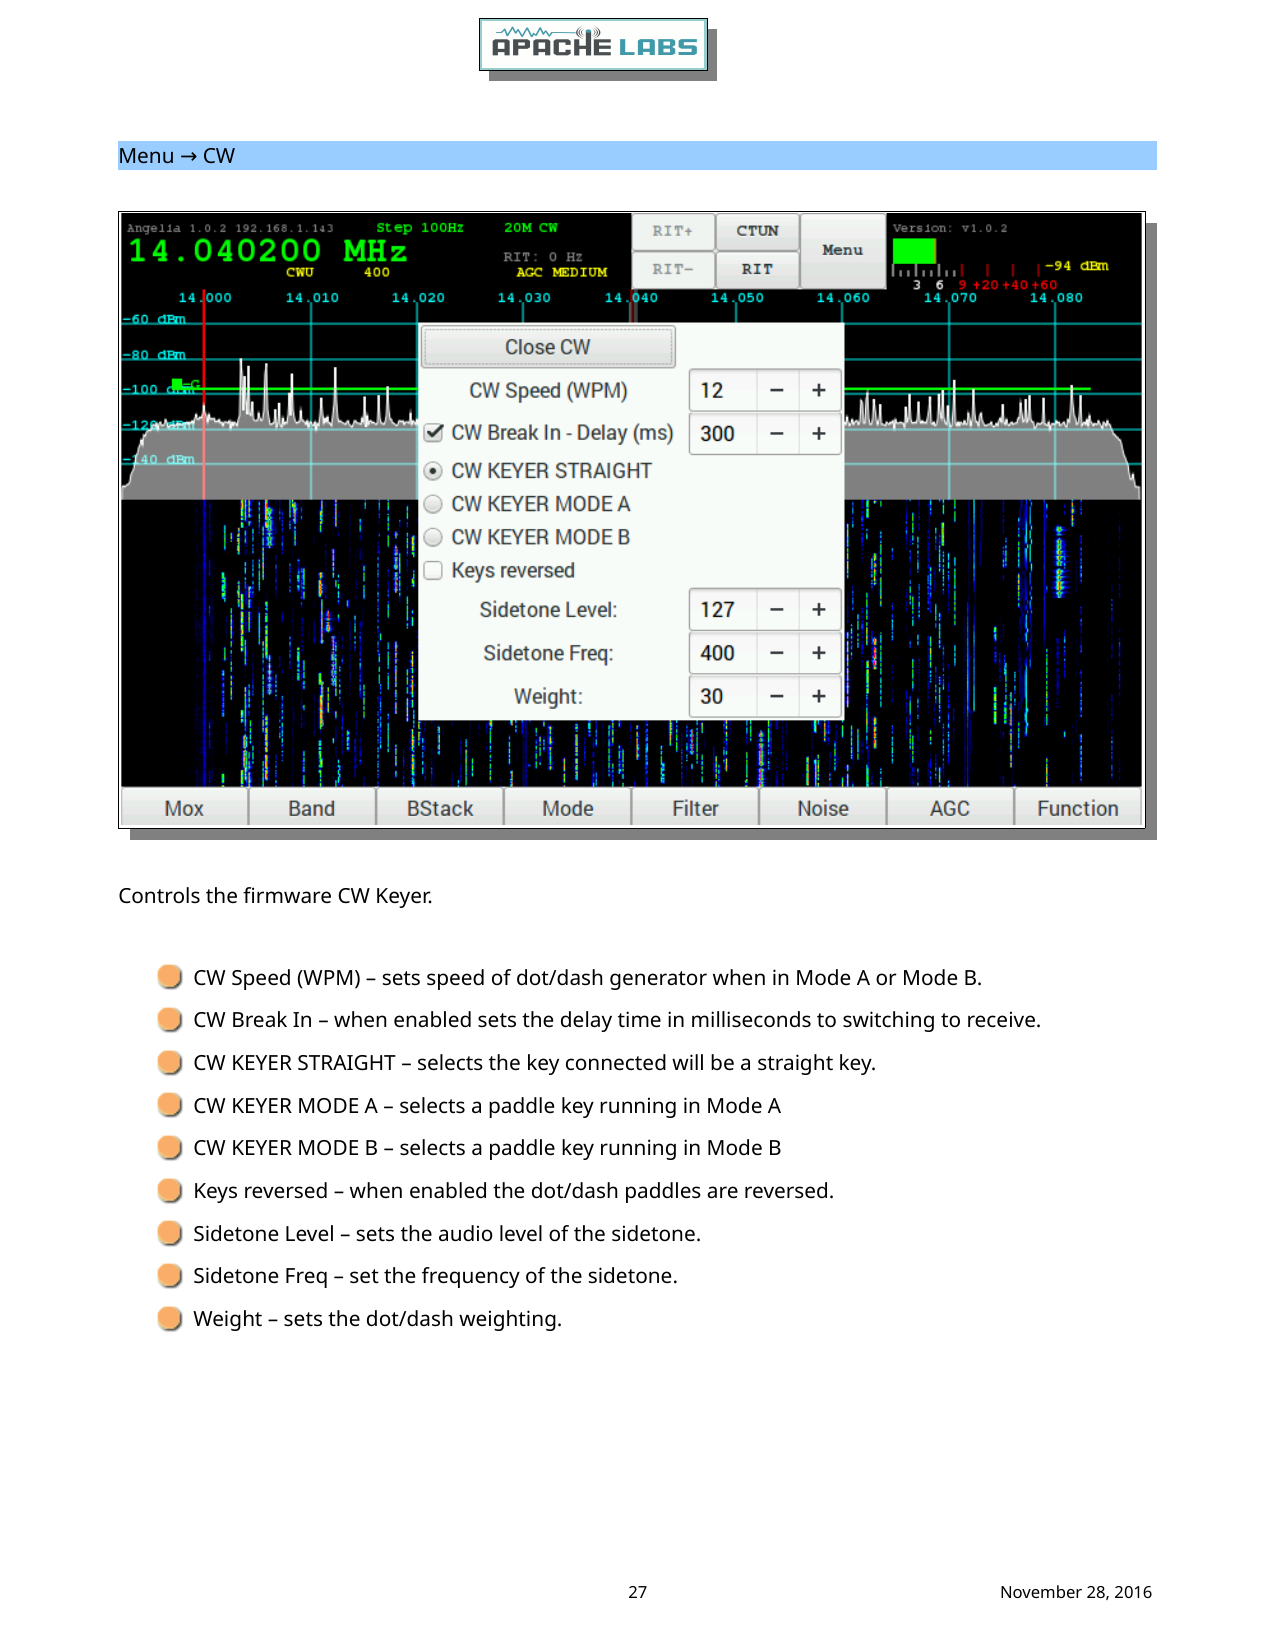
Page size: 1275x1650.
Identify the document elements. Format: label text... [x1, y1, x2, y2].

picture [156, 1006, 185, 1035]
picture [156, 963, 185, 992]
picture [156, 1049, 185, 1078]
list CW Break In – when enabled sets the delay time in milliseconds to switching to receive. [156, 1005, 1157, 1036]
list CW KEYER STRAIGHT – selects the key connected will be a straight key. [156, 1048, 1157, 1078]
list CW KEYER MODE A – selects a paddle key running in Mode A [156, 1091, 1157, 1121]
subtitle Menu → CW [118, 141, 1157, 170]
list Weight – sets the dot/dash weighting. [156, 1304, 1157, 1334]
picture [156, 1305, 185, 1334]
picture [156, 1177, 185, 1206]
picture [156, 1134, 185, 1163]
picture [121, 213, 1142, 825]
picture [482, 21, 704, 68]
list Sidetone Level – sets the audio level of the sidetone. [185, 1219, 1157, 1249]
picture [156, 1262, 185, 1291]
list CW KEYER MODE B – selects a paddle key running in Mode B [156, 1133, 1157, 1164]
list Sidetone Freq – set the frequency of the sidetone. [156, 1262, 1157, 1292]
picture [156, 1091, 185, 1120]
picture [156, 1219, 185, 1249]
list CW Speed (WPM) – sets speed of dot/dash generator when in Mode A or Mode B. [156, 963, 1157, 993]
list Keys reversed – when enabled the dot/dash paddles are reversed. [156, 1176, 1157, 1206]
text Controls the firmware CW Keyer. [118, 881, 1157, 909]
